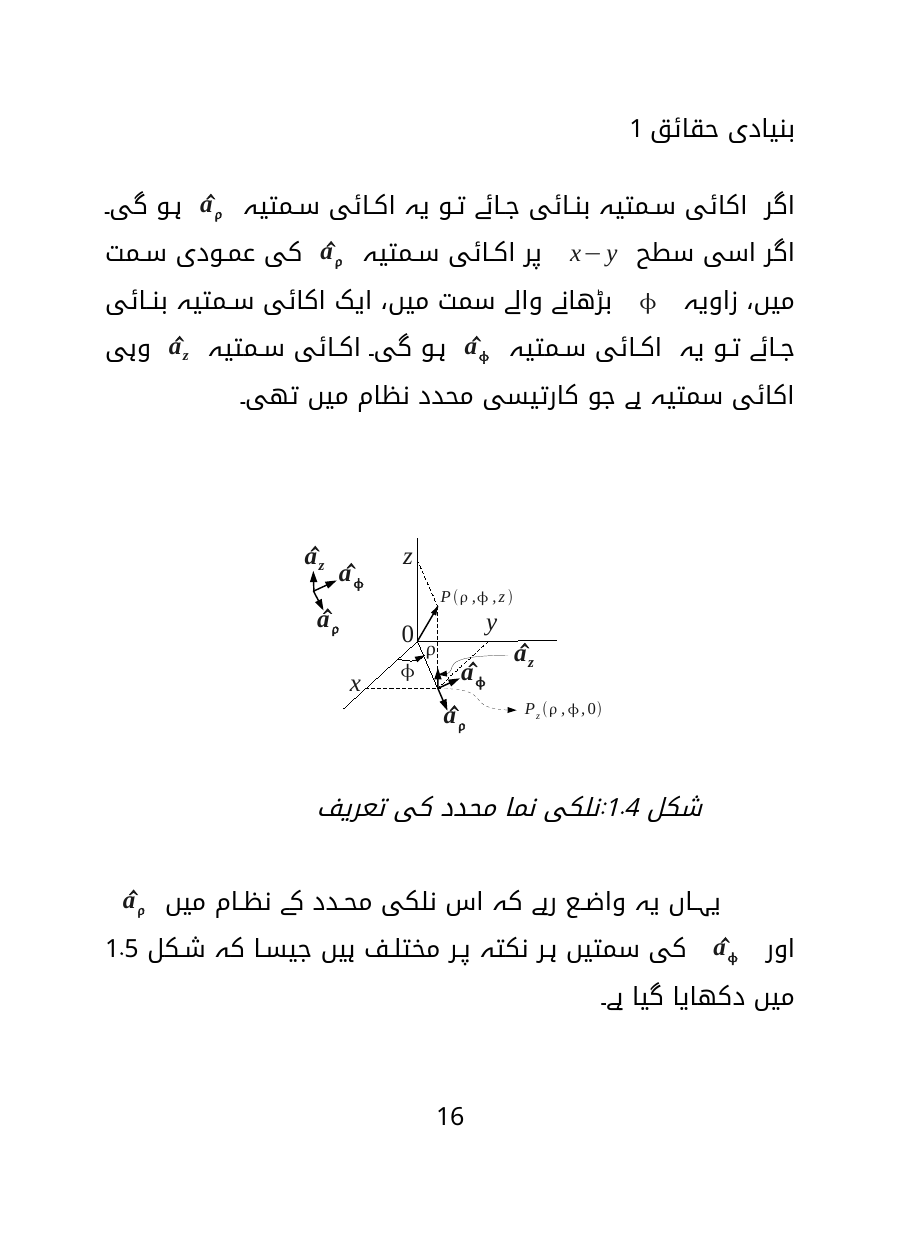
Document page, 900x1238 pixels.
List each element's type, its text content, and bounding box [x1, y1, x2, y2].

text شکل 1.4:نلکی نما محدد کی تعریف [198, 491, 702, 832]
text سطح میں محددسے زاویہکی جانب اگر اکائی سمتیہ بنائی جائے تو یہ اکائی سمتیہہو گی۔ اگر اسی سطح پر اکائی سمتیہکی عمودی سمت میں، زاویہ بڑھانے والے سمت میں، ایک اکائی سمتیہ بنائی جائے تو یہ اکائی سمتیہہو گی۔ اکائی سمتیہوہی اکائی سمتیہ ہے جو کارتیسی محدد نظام میں تھی۔ [105, 182, 795, 419]
text یہاں یہ واضع رہے کہ اس نلکی محدد کے نظام میں اور کی سمتیں ہر نکتہ پر مختلف ہیں جیسا کہ شکل 1.5 میں دکھایا گیا ہے۔ [105, 878, 795, 1021]
